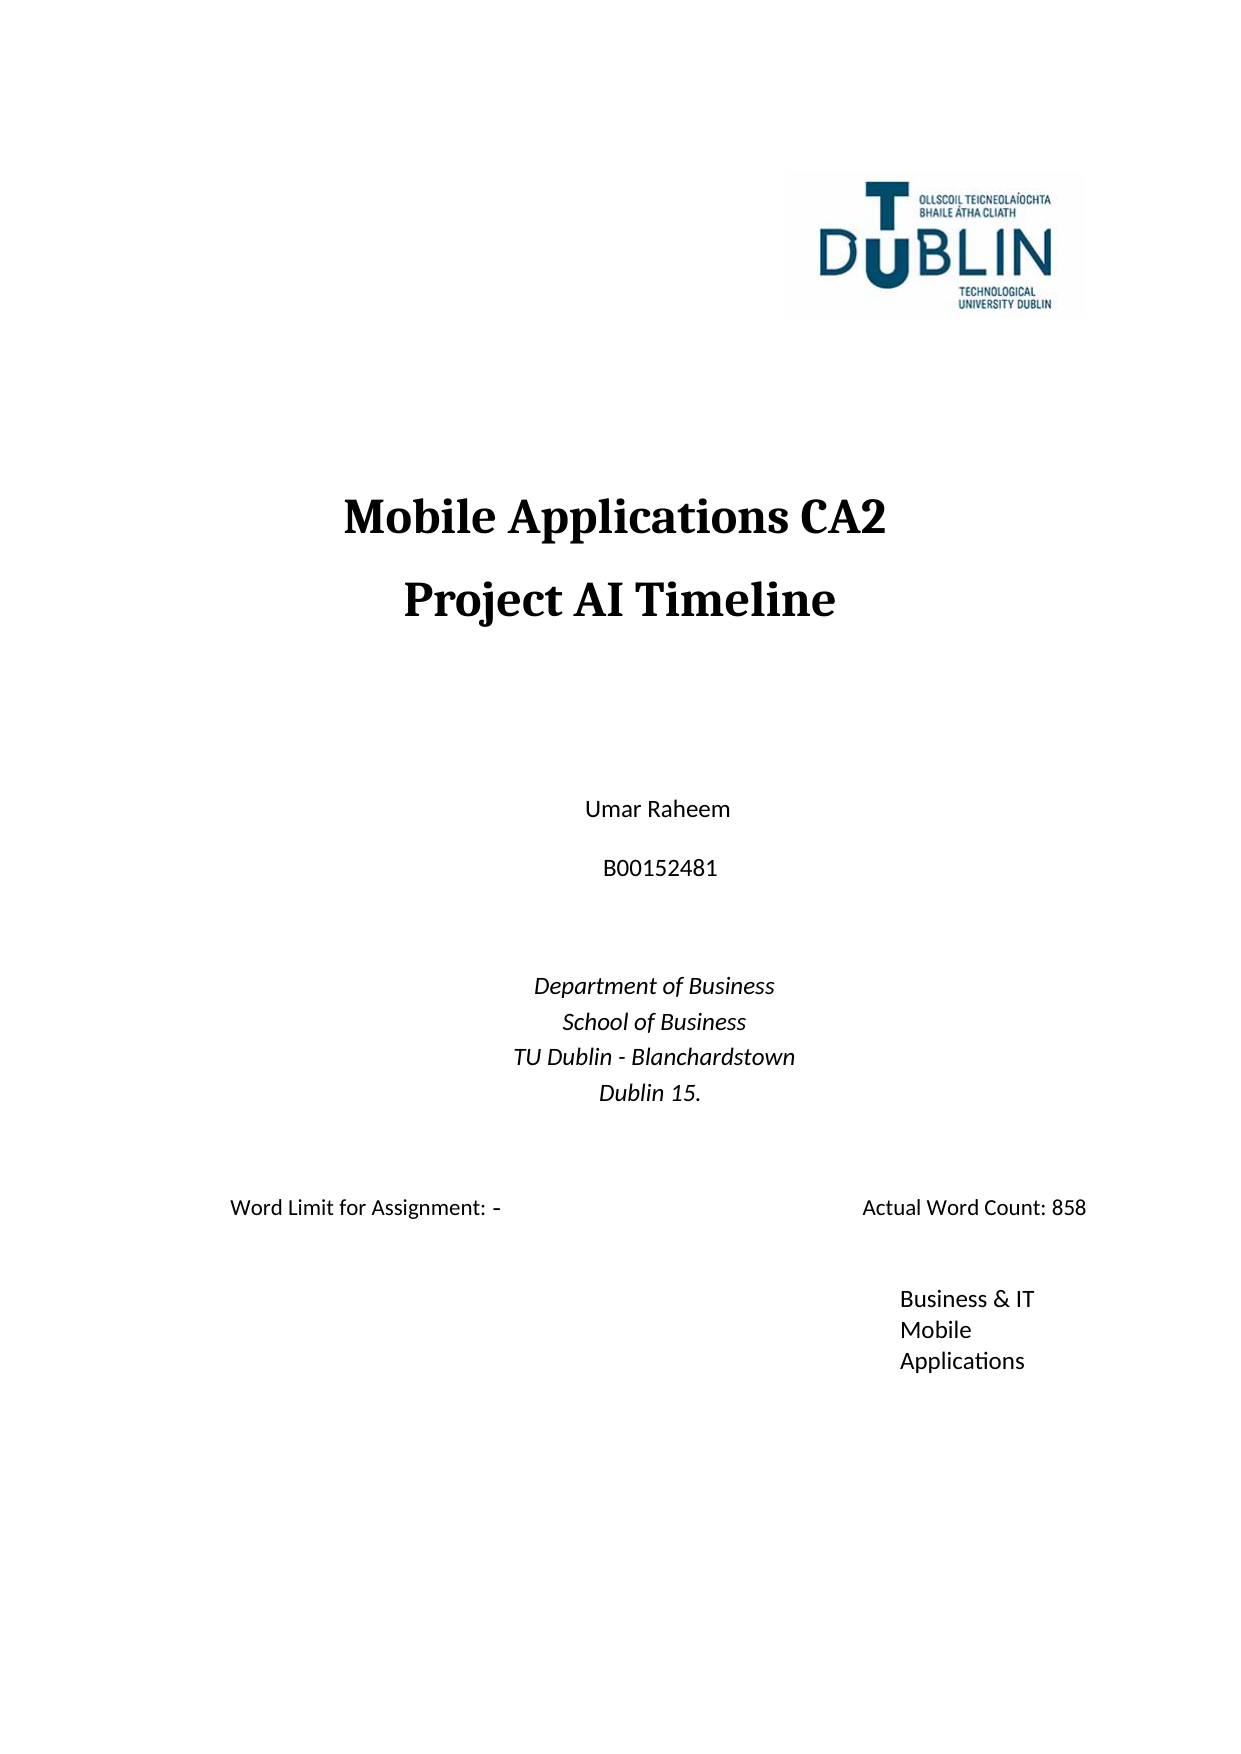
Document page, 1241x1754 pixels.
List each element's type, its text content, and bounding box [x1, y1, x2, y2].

text Umar Raheem [225, 793, 1090, 824]
text Project AI Timeline [150, 571, 1090, 629]
text Mobile Applications [900, 1315, 1090, 1376]
text B00152481 [225, 852, 1090, 912]
text Mobile Applications CA2 [150, 489, 1090, 546]
text Business & IT [825, 1279, 1090, 1315]
text School of Business [225, 1002, 1090, 1037]
text Dublin 15. [225, 1073, 1090, 1108]
text Word Limit for Assignment: - Actual Word Count: 858 [225, 1192, 1090, 1222]
text Department of Business [225, 966, 1090, 1002]
text TU Dublin - Blanchardstown [225, 1037, 1090, 1073]
